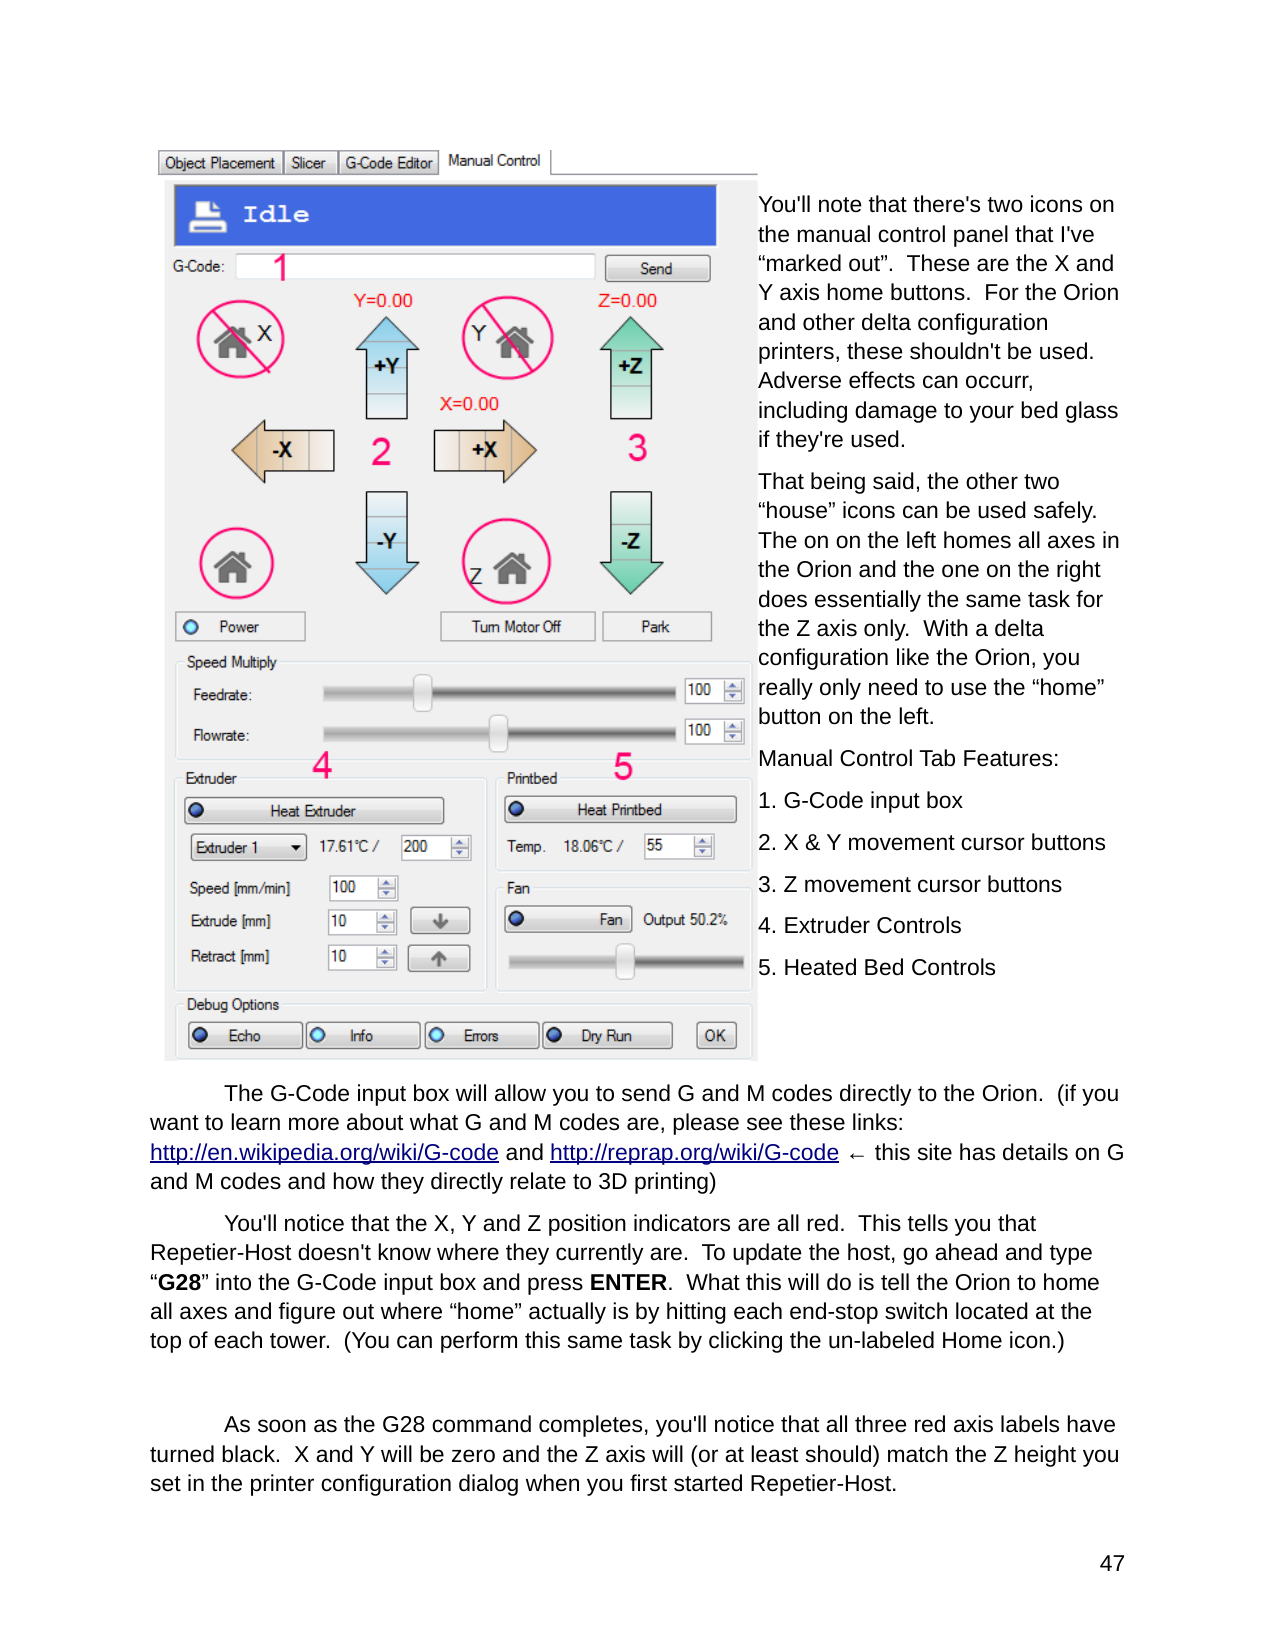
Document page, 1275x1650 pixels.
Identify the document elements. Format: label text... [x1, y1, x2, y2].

text That being said, the other two “house” icons can be used safely. The on on the left homes all axes in the Orion and the one on the right does essentially the same task for the Z axis only. With a delta configuration like the Orion, you really only need to use the “home” button on the left. [758, 469, 1125, 729]
text You'll note that there's two icons on the manual control panel that I've “marked out”. These are the X and Y axis home buttons. For the Orion and other delta configuration printers, these shouldn't be used. Adverse effects can occurr, including damage to your bed glass if they're used. [758, 192, 1125, 452]
text 3. Z movement cursor buttons [758, 871, 1125, 897]
text 2. X & Y movement cursor buttons [758, 829, 1125, 855]
text 5. Heated Bed Controls [758, 955, 1125, 981]
text 1. G-Code input box [758, 787, 1125, 813]
text As soon as the G28 command completes, you'll notice that all three red axis labels have turned black. X and Y will be zero and the Z axis will (or at least should) match the Z height you set in the printer configuration dialog when you first started Repetier-Host. [150, 1412, 1125, 1496]
text 4. Extruder Controls [758, 913, 1125, 939]
text The G-Code input box will allow you to send G and M codes directly to the Orion. (if you want to learn more about what G and M codes are, please see these links: http://en.wikipedia.org/wiki/G-code and http://reprap.org/wiki/G-code ← this site has details on G and M codes and how they directly relate to 3D printing) [150, 1081, 1125, 1194]
text You'll notice that the X, Y and Z position indicators are all red. This tells you that Repetier-Host doesn't know where they currently are. To update the host, go ahead and type “G28” into the G-Code input box and press ENTER. What this will do is tell the Orion to home all axes and figure out where “home” actually is by hitting each end-stop switch located at the top of each tower. (You can perform this same task by clicking the un-labeled Home icon.) [150, 1211, 1125, 1354]
text Manual Control Tab Features: [758, 746, 1125, 771]
picture [157, 150, 758, 1061]
